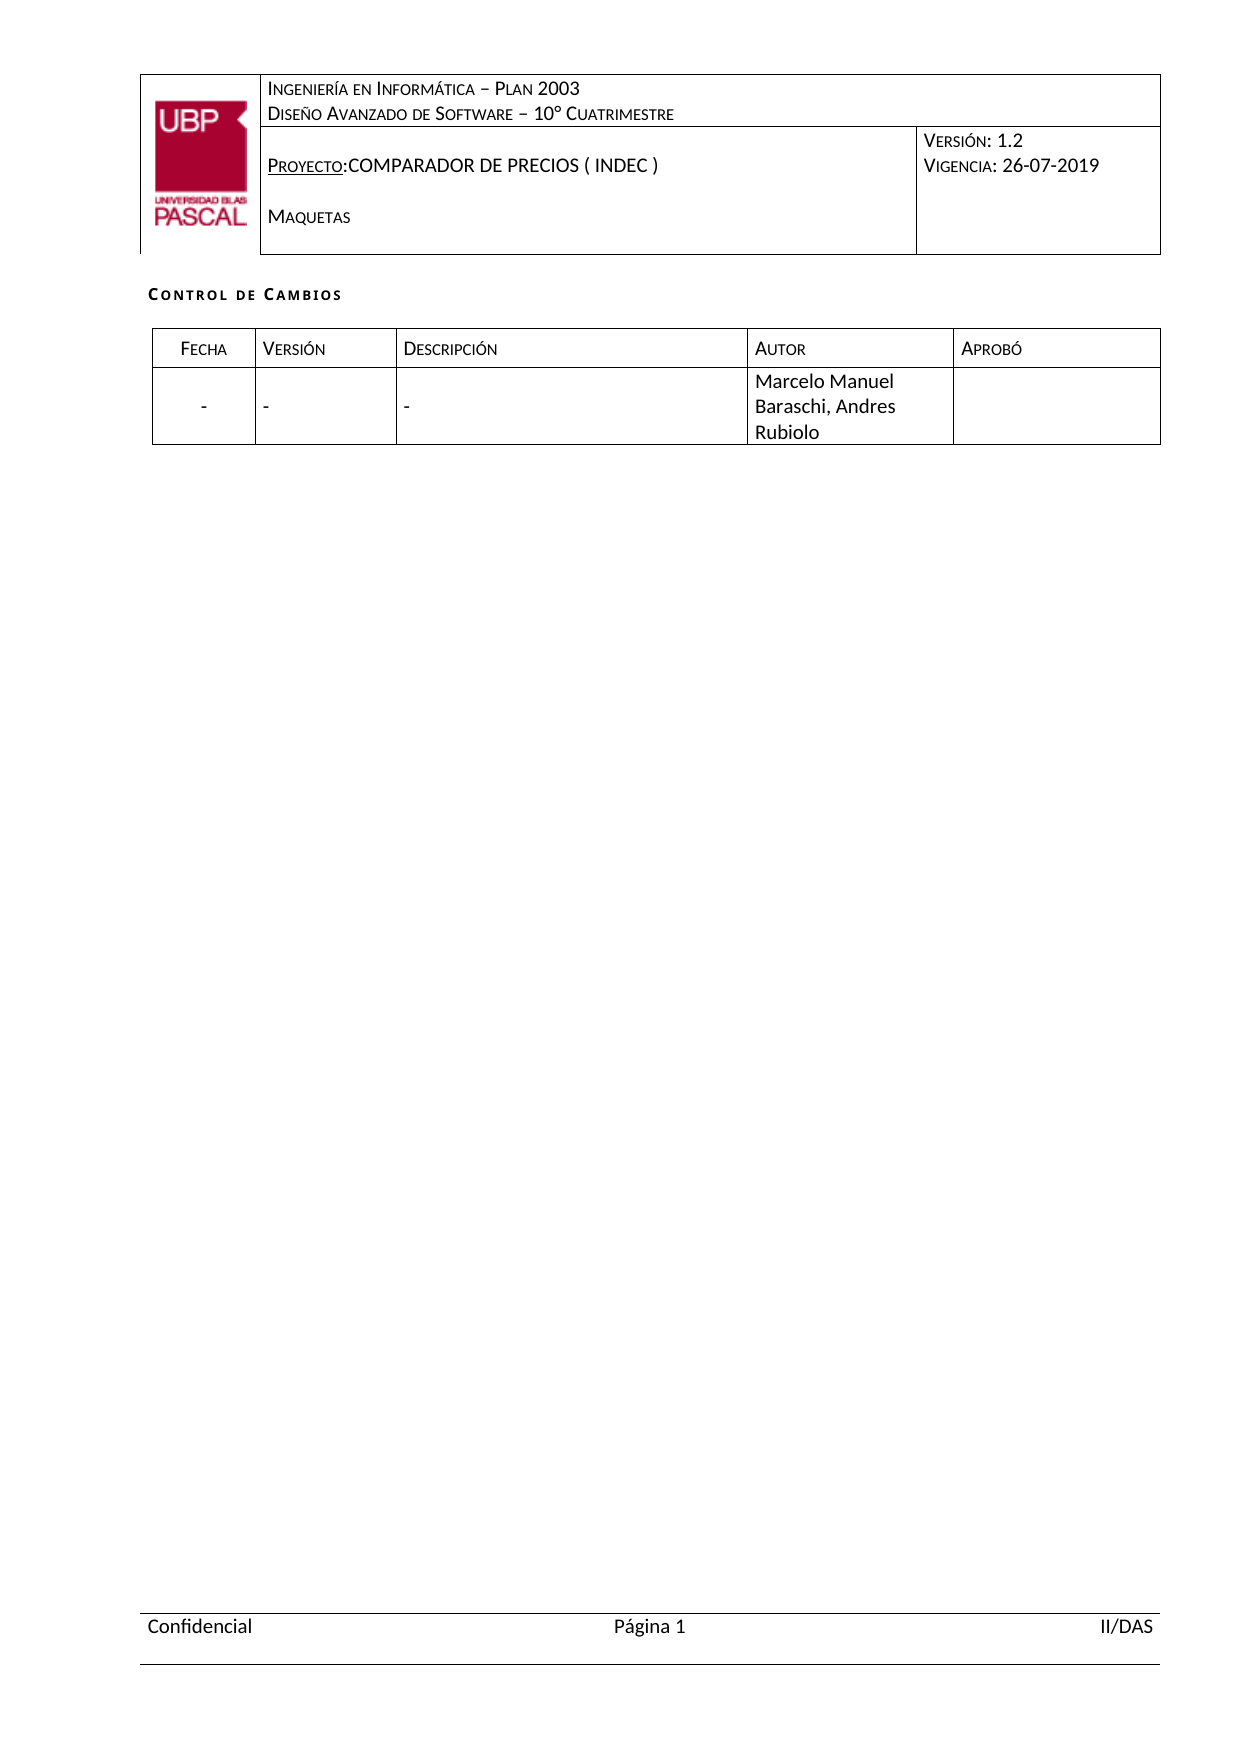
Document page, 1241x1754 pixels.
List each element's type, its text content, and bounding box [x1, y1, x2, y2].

table_header Autor [748, 329, 953, 367]
table_cell - [153, 368, 255, 444]
table_header Descripción [397, 329, 747, 367]
text Control de Cambios [148, 283, 1152, 306]
table_header Versión [256, 329, 396, 367]
picture [154, 100, 247, 229]
table_cell [954, 368, 1160, 444]
table_cell - [397, 368, 747, 444]
table_header Fecha [153, 329, 255, 367]
table_cell - [256, 368, 396, 444]
table_header Aprobó [954, 329, 1160, 367]
table_cell Marcelo Manuel Baraschi, Andres Rubiolo [748, 368, 953, 444]
